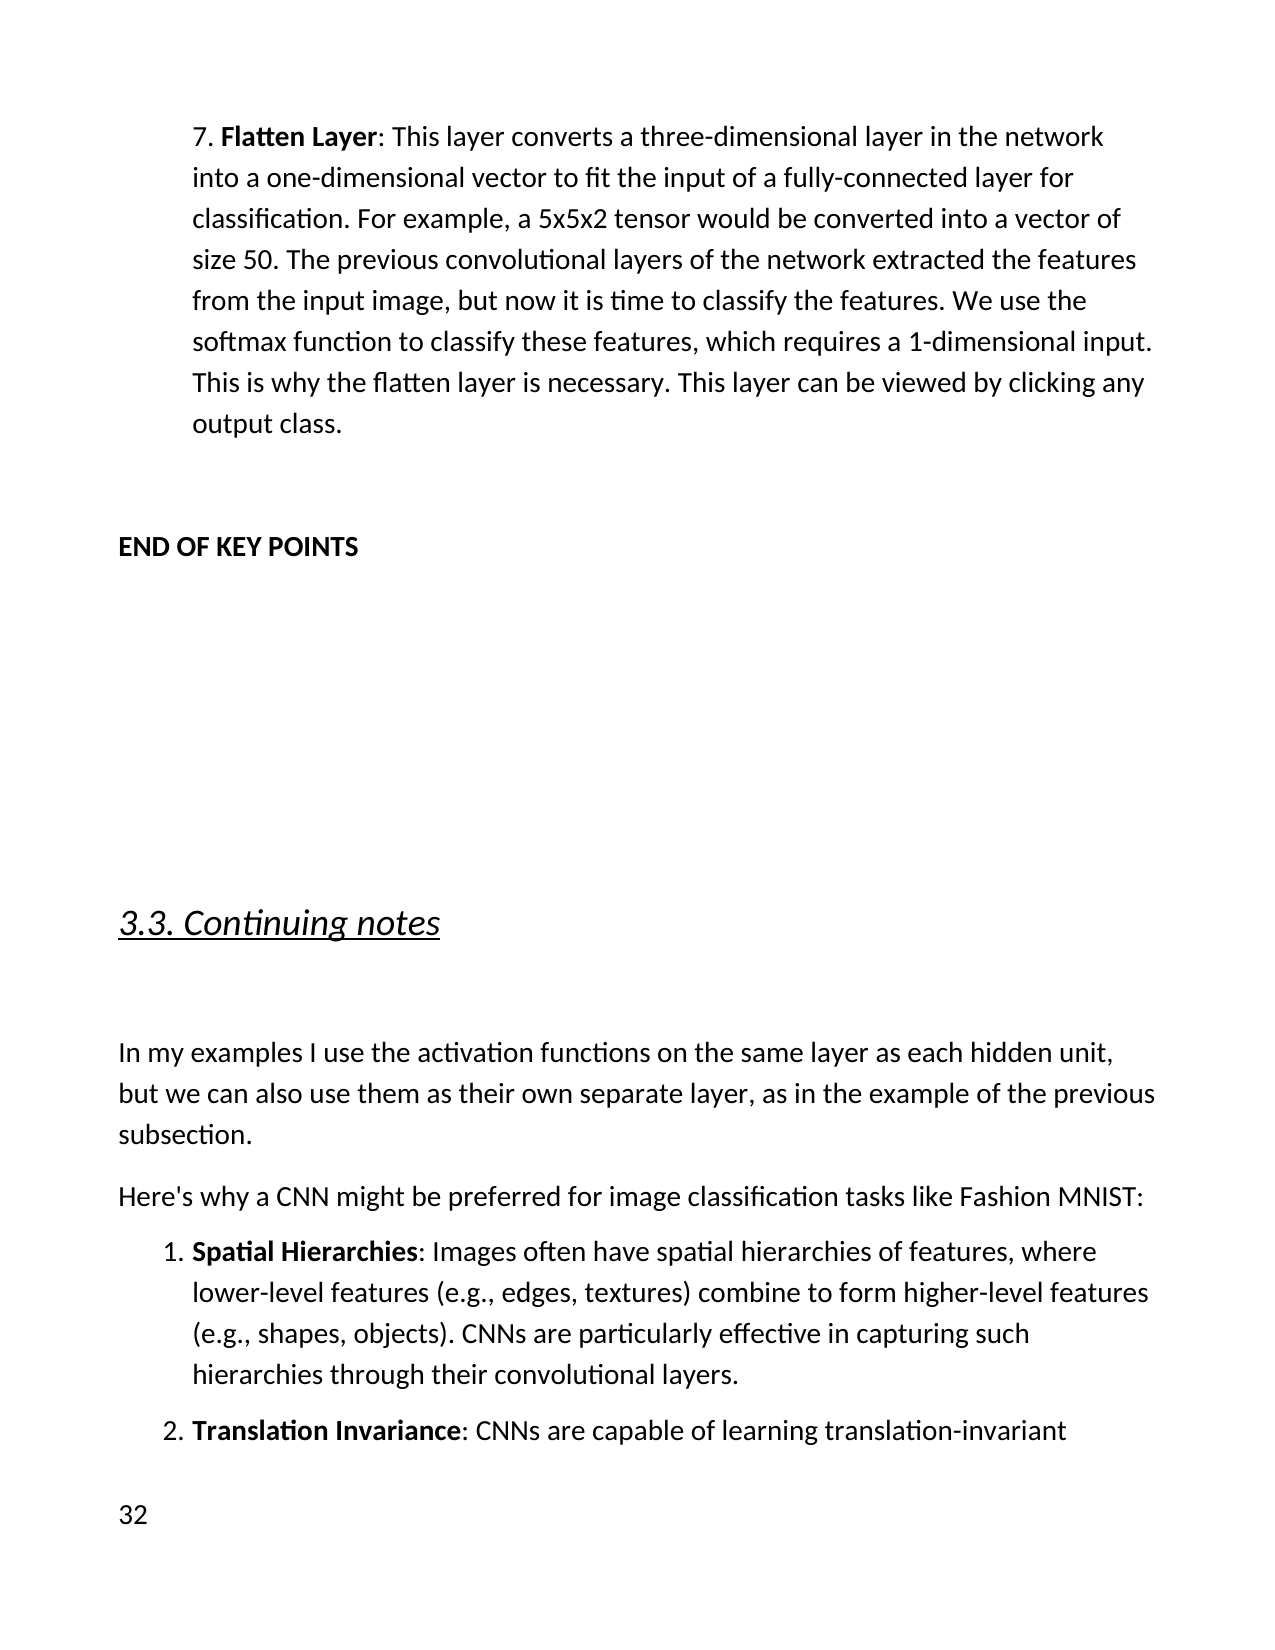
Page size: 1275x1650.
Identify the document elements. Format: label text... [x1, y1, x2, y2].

list Translation Invariance: CNNs are capable of learning translation-invariant [162, 1412, 1157, 1447]
text In my examples I use the activation functions on the same layer as each hidden unit, but we can also use them as their own separate layer, as in the example of the previous subsection. [118, 1034, 1157, 1152]
text 7. Flatten Layer: This layer converts a three-dimensional layer in the network into a one-dimensional vector to fit the input of a fully-connected layer for classification. For example, a 5x5x2 tensor would be converted into a vector of size 50. The previous convolutional layers of the network extracted the features from the input image, but now it is time to classify the features. We use the softmax function to classify these features, which requires a 1-dimensional input. This is why the flatten layer is necessary. This layer can be viewed by clicking any output class. [192, 118, 1157, 440]
list Spatial Hierarchies: Images often have spatial hierarchies of features, where lower-level features (e.g., edges, textures) combine to form higher-level features (e.g., shapes, objects). CNNs are particularly effective in capturing such hierarchies through their convolutional layers. [162, 1233, 1157, 1392]
text Here's why a CNN might be preferred for image classification tasks like Fashion MNIST: [118, 1178, 1157, 1213]
text END OF KEY POINTS [118, 528, 1157, 564]
subtitle 3.3. Continuing notes [118, 899, 1157, 945]
